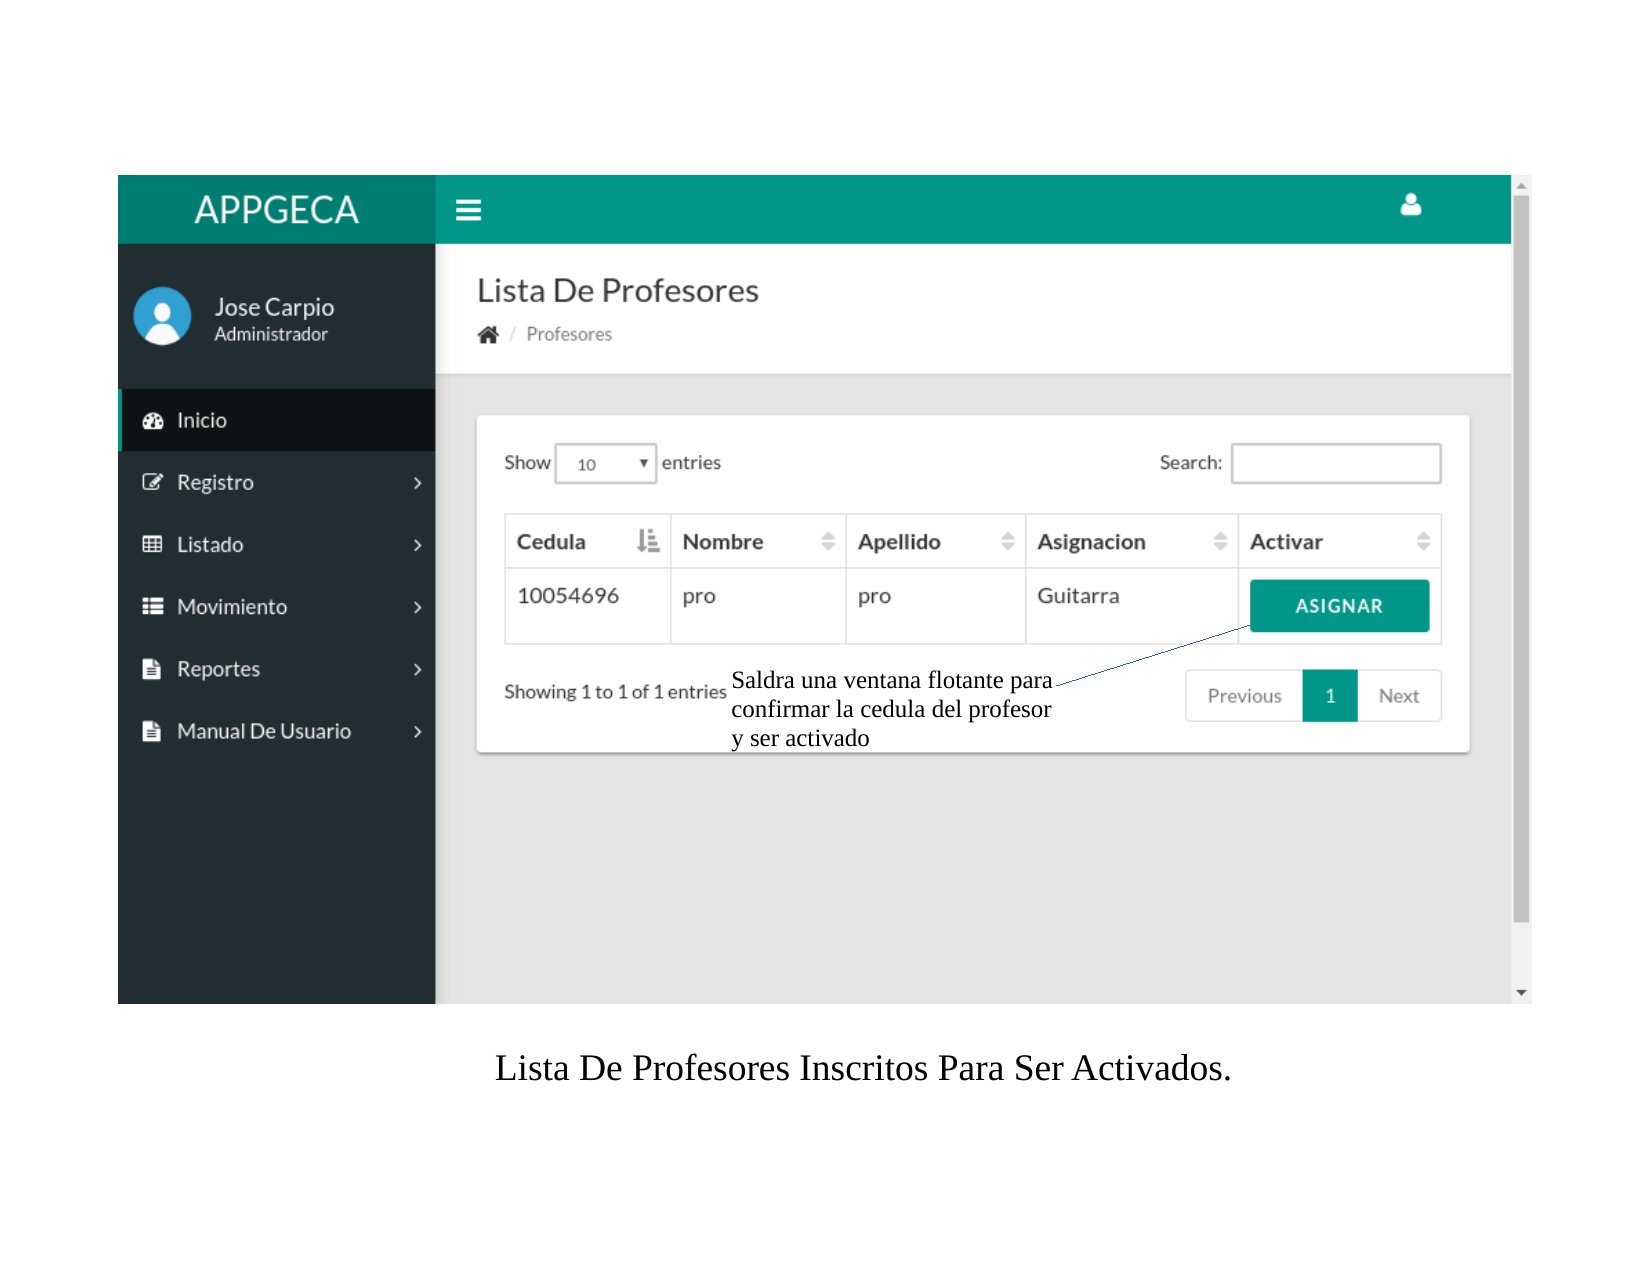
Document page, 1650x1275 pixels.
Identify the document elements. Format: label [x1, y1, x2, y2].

picture [118, 175, 1532, 1004]
